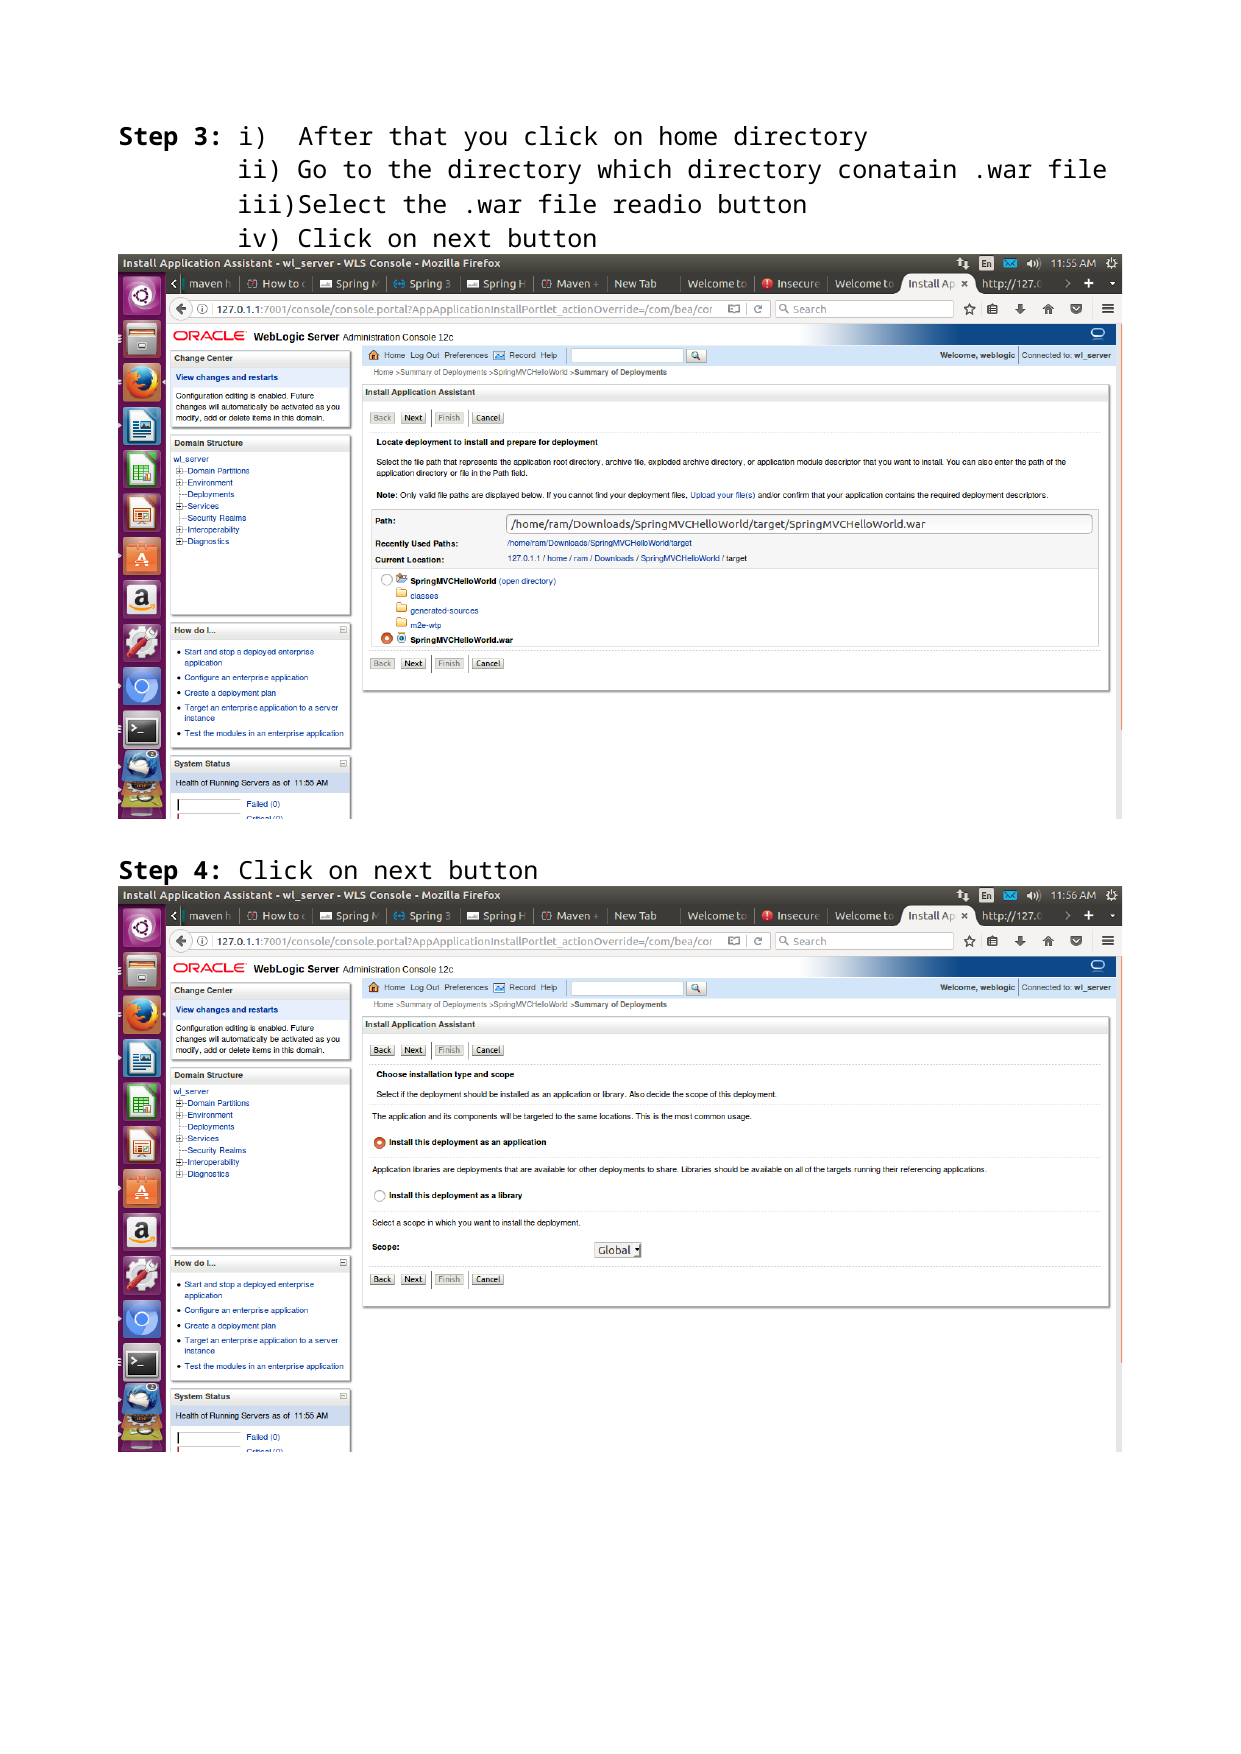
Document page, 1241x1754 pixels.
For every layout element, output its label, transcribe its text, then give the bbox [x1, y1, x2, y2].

text Step 3: i) After that you click on home directory [118, 118, 1122, 152]
picture [118, 886, 1123, 1452]
text ii) Go to the directory which directory conatain .war file [118, 152, 1122, 186]
text Step 4: Click on next button [118, 853, 1122, 886]
picture [118, 254, 1123, 819]
text iv) Click on next button [118, 220, 1122, 254]
text iii)Select the .war file readio button [118, 186, 1122, 220]
